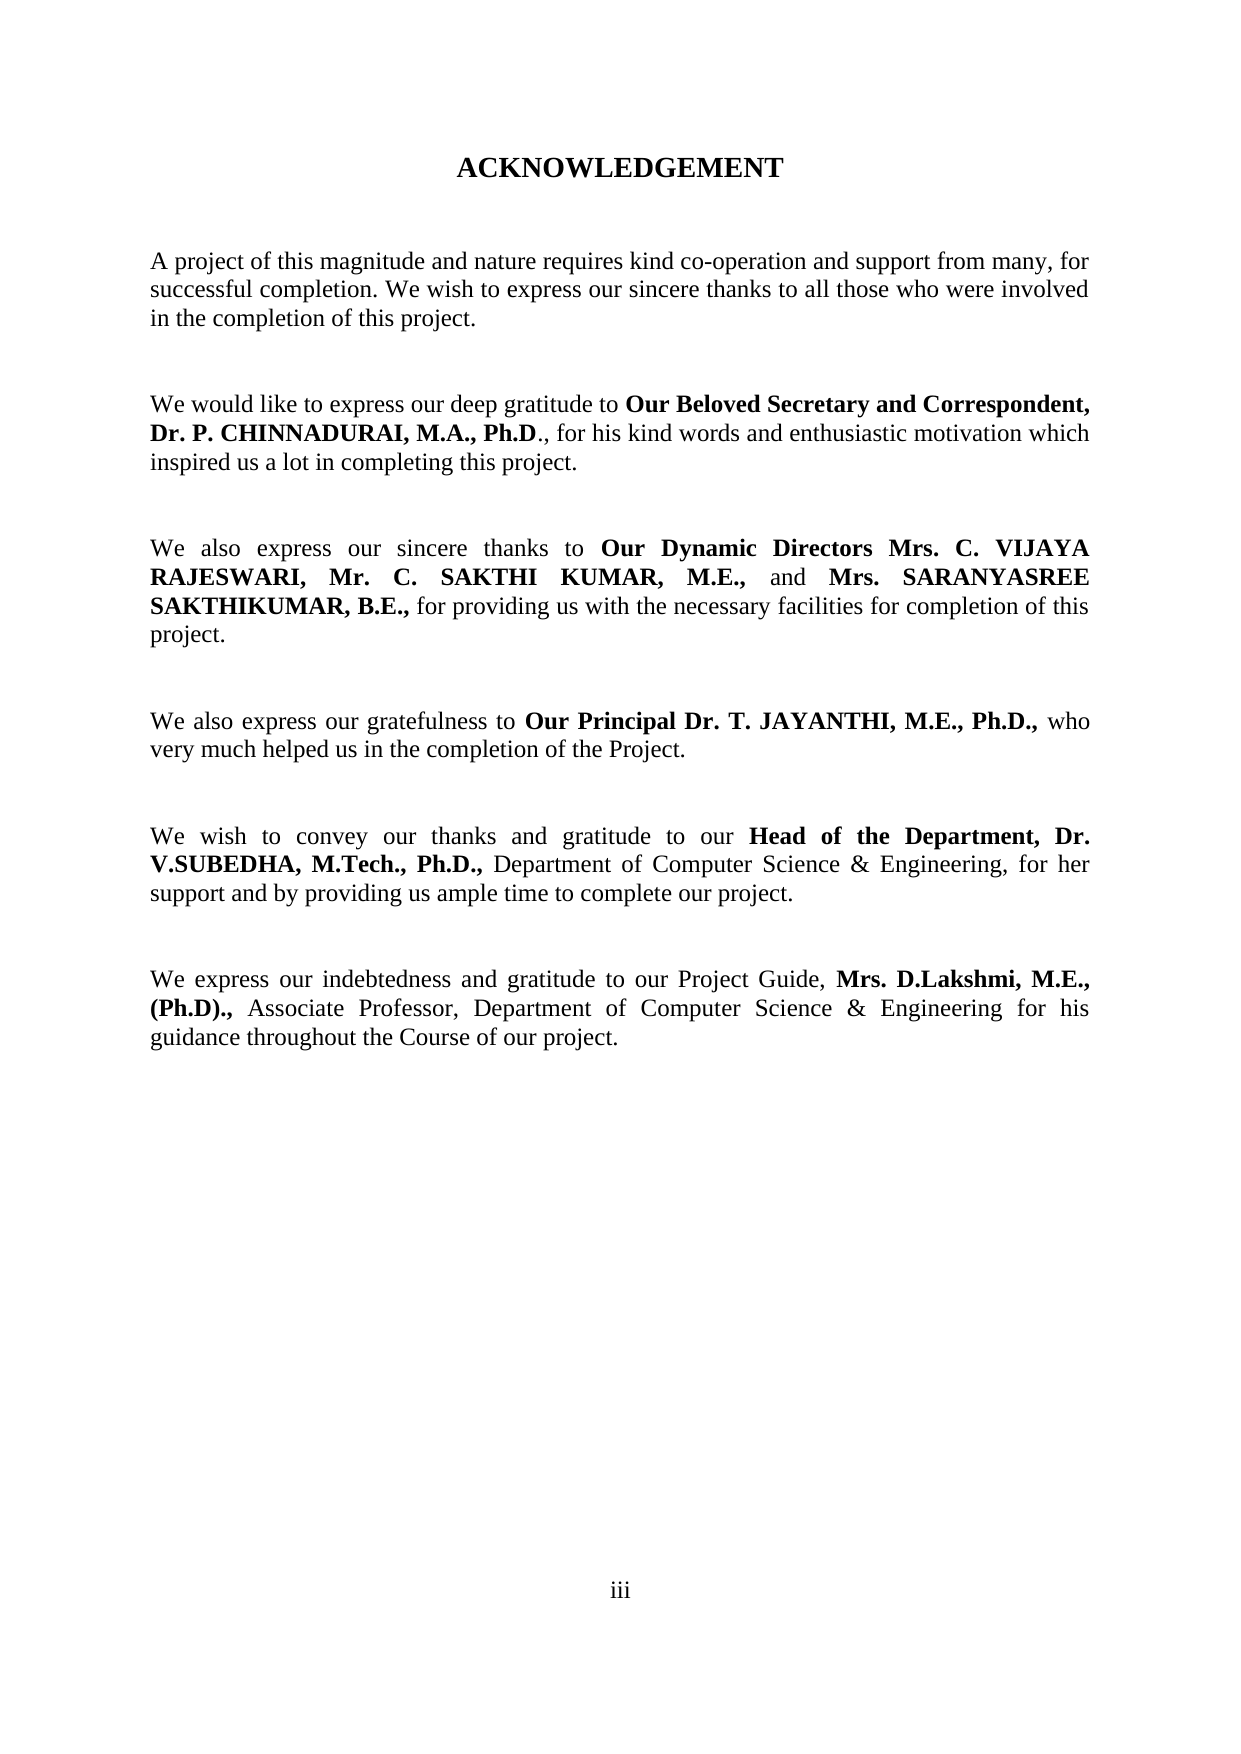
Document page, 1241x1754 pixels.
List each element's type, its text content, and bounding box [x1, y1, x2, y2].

text A project of this magnitude and nature requires kind co-operation and support from many, for successful completion. We wish to express our sincere thanks to all those who were involved in the completion of this project. [150, 246, 1090, 332]
text We express our indebtedness and gratitude to our Project Guide, Mrs. D.Lakshmi, M.E., (Ph.D)., Associate Professor, Department of Computer Science & Engineering for his guidance throughout the Course of our project. [150, 964, 1090, 1051]
text We would like to express our deep gratitude to Our Beloved Secretary and Correspondent, Dr. P. CHINNADURAI, M.A., Ph.D., for his kind words and enthusiastic motivation which inspired us a lot in completing this project. [150, 389, 1090, 476]
text We also express our gratefulness to Our Principal Dr. T. JAYANTHI, M.E., Ph.D., who very much helped us in the completion of the Project. [150, 706, 1090, 763]
text We also express our sincere thanks to Our Dynamic Directors Mrs. C. VIJAYA RAJESWARI, Mr. C. SAKTHI KUMAR, M.E., and Mrs. SARANYASREE SAKTHIKUMAR, B.E., for providing us with the necessary facilities for completion of this project. [150, 533, 1090, 648]
text We wish to convey our thanks and gratitude to our Head of the Department, Dr. V.SUBEDHA, M.Tech., Ph.D., Department of Computer Science & Engineering, for her support and by providing us ample time to complete our project. [150, 821, 1090, 907]
text ACKNOWLEDGEMENT [150, 150, 1090, 183]
